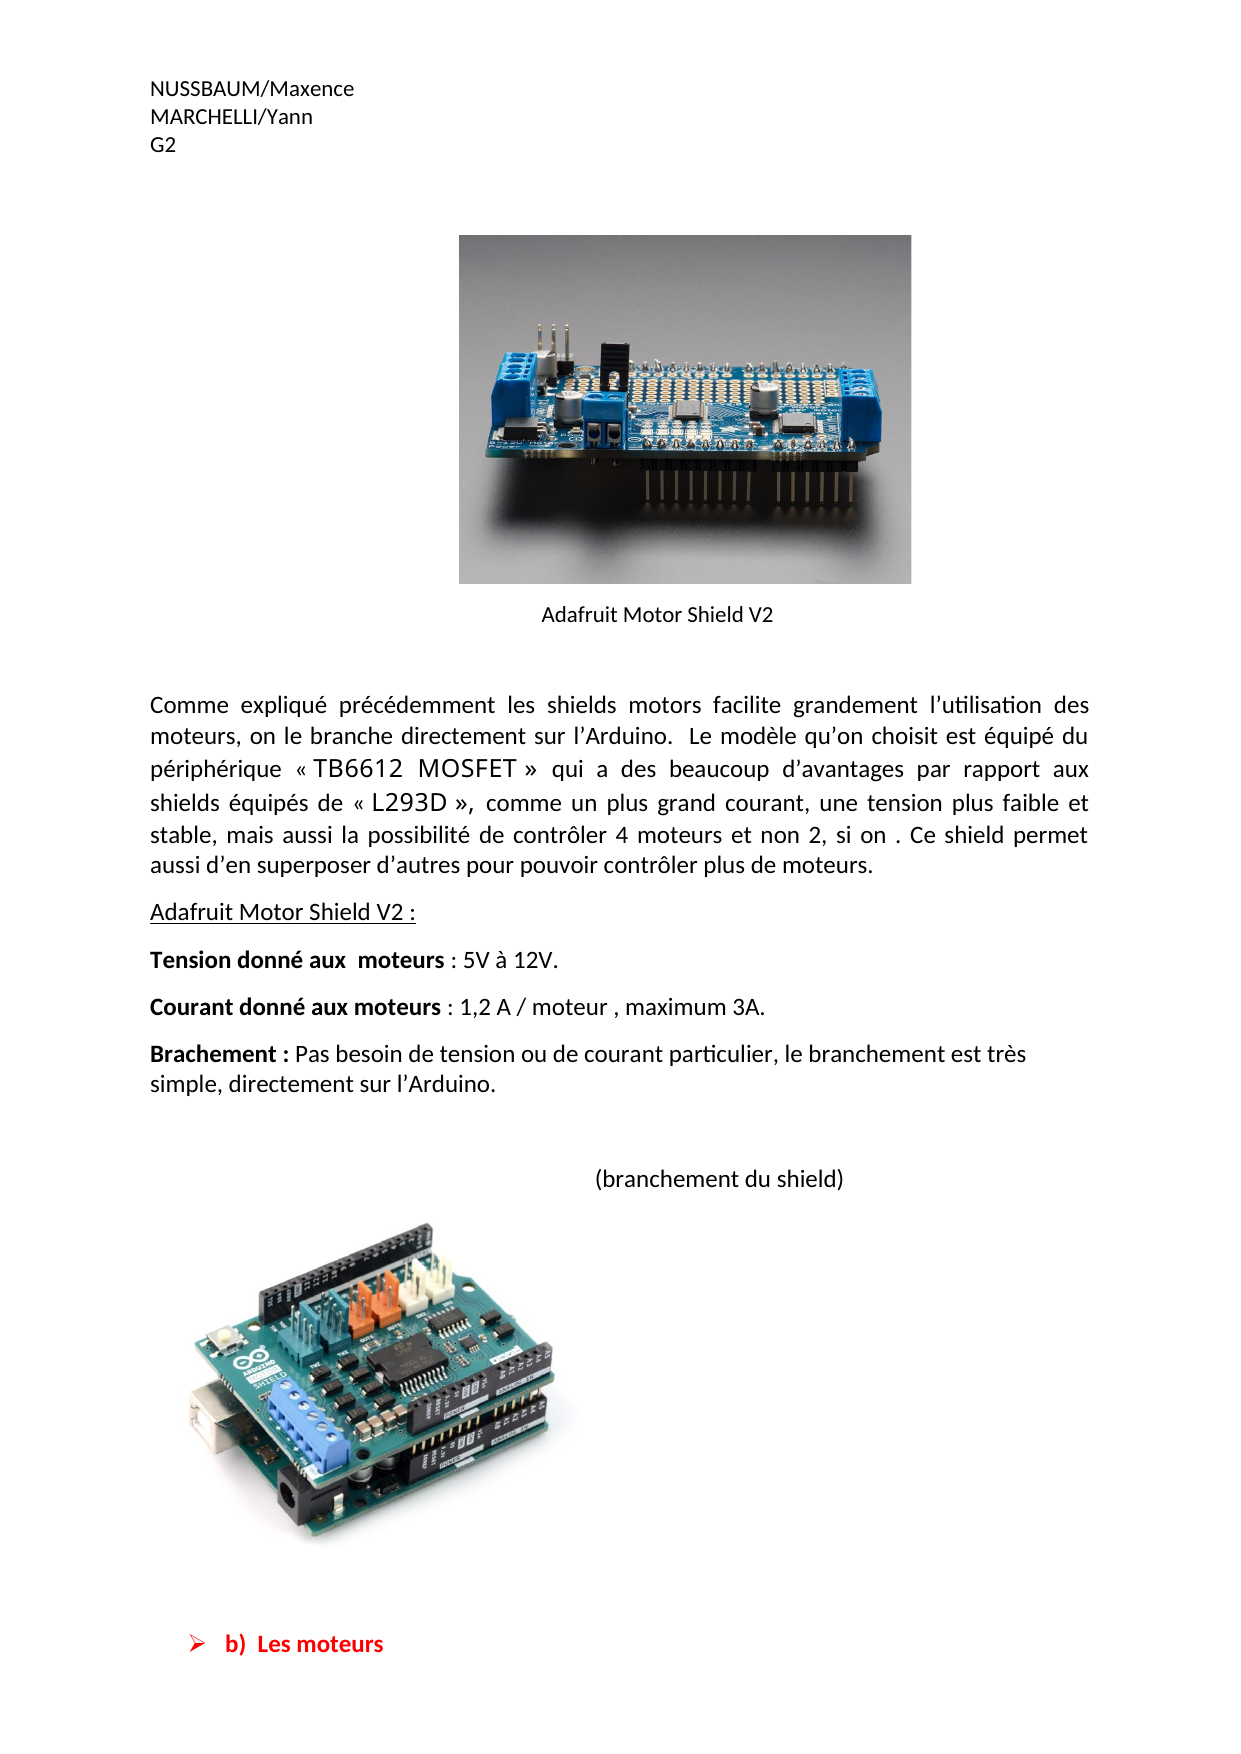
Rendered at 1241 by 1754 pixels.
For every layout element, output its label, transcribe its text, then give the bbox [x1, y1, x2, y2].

text Brachement : Pas besoin de tension ou de courant particulier, le branchement est très simple, directement sur l’Arduino. [150, 1038, 1090, 1099]
list Adafruit Motor Shield V2 [225, 600, 1090, 628]
text Comme expliqué précédemment les shields motors facilite grandement l’utilisation des moteurs, on le branche directement sur l’Arduino. Le modèle qu’on choisit est équipé du périphérique « TB6612 MOSFET » qui a des beaucoup d’avantages par rapport aux shields équipés de « L293D », comme un plus grand courant, une tension plus faible et stable, mais aussi la possibilité de contrôler 4 moteurs et non 2, si on . Ce shield permet aussi d’en superposer d’autres pour pouvoir contrôler plus de moteurs. [150, 690, 1090, 880]
text Courant donné aux moteurs : 1,2 A / moteur , maximum 3A. [150, 991, 1090, 1021]
list b) Les moteurs [187, 1628, 1090, 1659]
text (branchement du shield) [150, 1163, 1090, 1564]
text Adafruit Motor Shield V2 : [150, 897, 1090, 927]
text Tension donné aux moteurs : 5V à 12V. [150, 944, 1090, 974]
